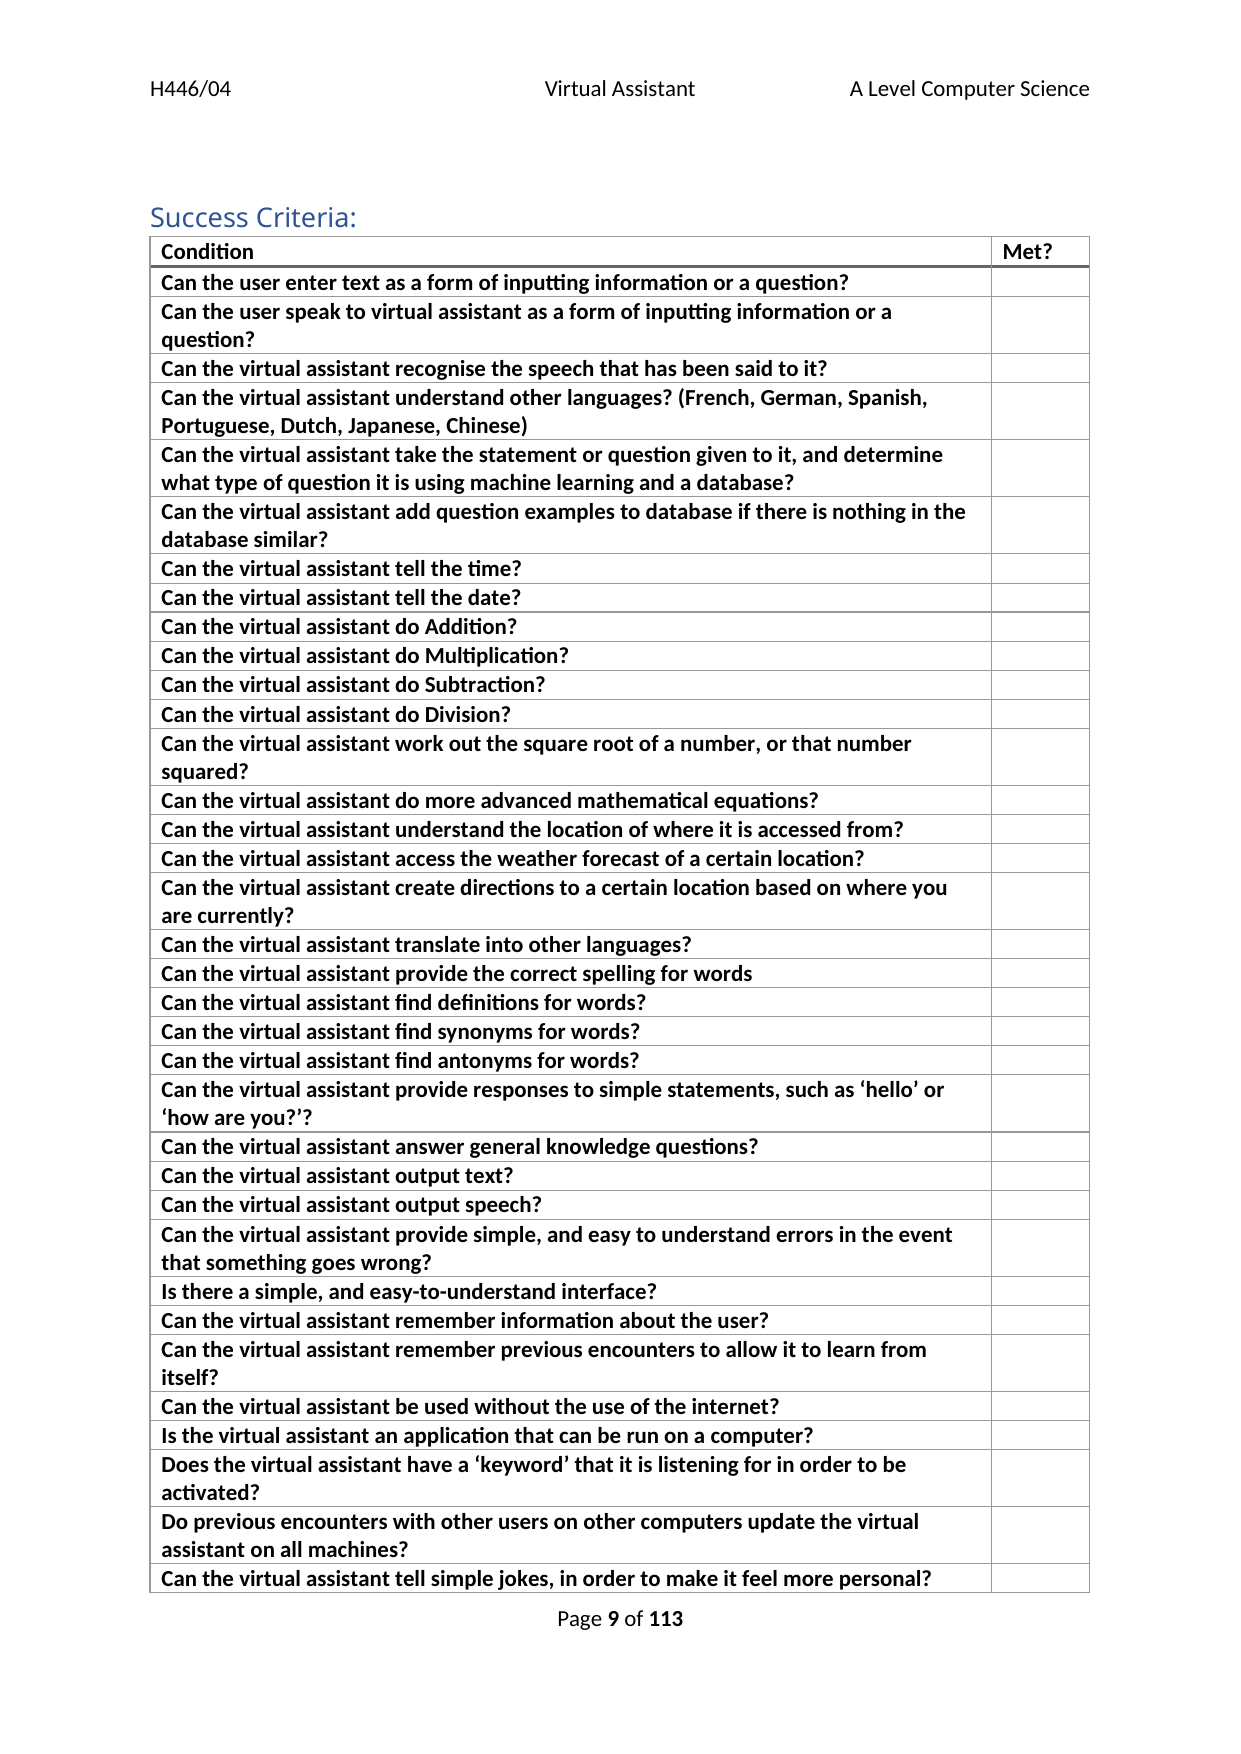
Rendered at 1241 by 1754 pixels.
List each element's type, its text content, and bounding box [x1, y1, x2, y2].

table_cell [992, 1191, 1089, 1219]
table_cell Can the virtual assistant find definitions for words? [151, 988, 991, 1016]
table_cell [992, 554, 1089, 582]
table_cell Do previous encounters with other users on other computers update the virtual assistant on all machines? [151, 1507, 991, 1563]
table_cell Can the virtual assistant provide simple, and easy to understand errors in the event that something goes wrong? [151, 1220, 991, 1276]
table_cell Can the virtual assistant answer general knowledge questions? [151, 1133, 991, 1161]
table_cell Can the virtual assistant find synonyms for words? [151, 1017, 991, 1045]
table_cell [992, 786, 1089, 814]
table_cell [992, 642, 1089, 669]
table_cell Can the virtual assistant tell the date? [151, 584, 991, 611]
table_cell Does the virtual assistant have a ‘keyword’ that it is listening for in order to be activated? [151, 1450, 991, 1506]
table_cell [992, 1507, 1089, 1563]
table_cell [992, 729, 1089, 785]
table_cell [992, 1075, 1089, 1131]
table_cell Can the virtual assistant provide the correct spelling for words [151, 959, 991, 987]
table_cell Can the virtual assistant do Addition? [151, 613, 991, 641]
table_cell [992, 700, 1089, 728]
table_cell [992, 930, 1089, 958]
table_cell Can the virtual assistant output text? [151, 1162, 991, 1189]
table_cell [992, 1421, 1089, 1449]
table_cell Can the virtual assistant remember information about the user? [151, 1306, 991, 1334]
table_cell Can the virtual assistant find antonyms for words? [151, 1046, 991, 1074]
table_cell [992, 440, 1089, 496]
table_cell [992, 1046, 1089, 1074]
table_cell Can the user enter text as a form of inputting information or a question? [151, 268, 991, 296]
table_header Condition [151, 237, 991, 265]
table_cell Can the virtual assistant do more advanced mathematical equations? [151, 786, 991, 814]
table_cell Can the virtual assistant translate into other languages? [151, 930, 991, 958]
table_cell [992, 873, 1089, 929]
table_cell [992, 988, 1089, 1016]
table_cell [992, 1133, 1089, 1161]
table_cell [992, 1277, 1089, 1305]
table_cell [992, 1220, 1089, 1276]
table_cell [992, 297, 1089, 353]
table_cell Can the virtual assistant output speech? [151, 1191, 991, 1219]
table_cell Can the virtual assistant be used without the use of the internet? [151, 1392, 991, 1420]
table_cell Can the virtual assistant tell simple jokes, in order to make it feel more personal? [151, 1564, 991, 1592]
table_cell [992, 1564, 1089, 1592]
table_cell [992, 1450, 1089, 1506]
table_cell [992, 268, 1089, 296]
subtitle Success Criteria: [150, 199, 1090, 236]
table_cell Can the virtual assistant work out the square root of a number, or that number squared? [151, 729, 991, 785]
table_cell [992, 815, 1089, 843]
table_cell [992, 383, 1089, 439]
table_cell [992, 844, 1089, 872]
table_cell [992, 671, 1089, 699]
table_cell Can the virtual assistant take the statement or question given to it, and determine what type of question it is using machine learning and a database? [151, 440, 991, 496]
table_header Met? [992, 237, 1089, 265]
table_cell [992, 584, 1089, 611]
table_cell Can the virtual assistant do Subtraction? [151, 671, 991, 699]
table_cell Can the virtual assistant do Multiplication? [151, 642, 991, 669]
table_cell Is there a simple, and easy-to-understand interface? [151, 1277, 991, 1305]
table_cell Can the virtual assistant recognise the speech that has been said to it? [151, 354, 991, 382]
table_cell [992, 354, 1089, 382]
table_cell [992, 1306, 1089, 1334]
table_cell Can the virtual assistant create directions to a certain location based on where you are currently? [151, 873, 991, 929]
table_cell Can the virtual assistant understand the location of where it is accessed from? [151, 815, 991, 843]
table_cell [992, 613, 1089, 641]
table_cell [992, 1392, 1089, 1420]
table_cell Can the virtual assistant understand other languages? (French, German, Spanish, Portuguese, Dutch, Japanese, Chinese) [151, 383, 991, 439]
table_cell [992, 1335, 1089, 1391]
table_cell Can the virtual assistant add question examples to database if there is nothing in the database similar? [151, 497, 991, 553]
table_cell [992, 1017, 1089, 1045]
table_cell Can the virtual assistant do Division? [151, 700, 991, 728]
table_cell [992, 959, 1089, 987]
table_cell Can the virtual assistant provide responses to simple statements, such as ‘hello’ or ‘how are you?’? [151, 1075, 991, 1131]
table_cell Can the virtual assistant tell the time? [151, 554, 991, 582]
table_cell Can the virtual assistant remember previous encounters to allow it to learn from itself? [151, 1335, 991, 1391]
table_cell [992, 1162, 1089, 1189]
table_cell [992, 497, 1089, 553]
table_cell Can the virtual assistant access the weather forecast of a certain location? [151, 844, 991, 872]
table_cell Can the user speak to virtual assistant as a form of inputting information or a question? [151, 297, 991, 353]
table_cell Is the virtual assistant an application that can be run on a computer? [151, 1421, 991, 1449]
